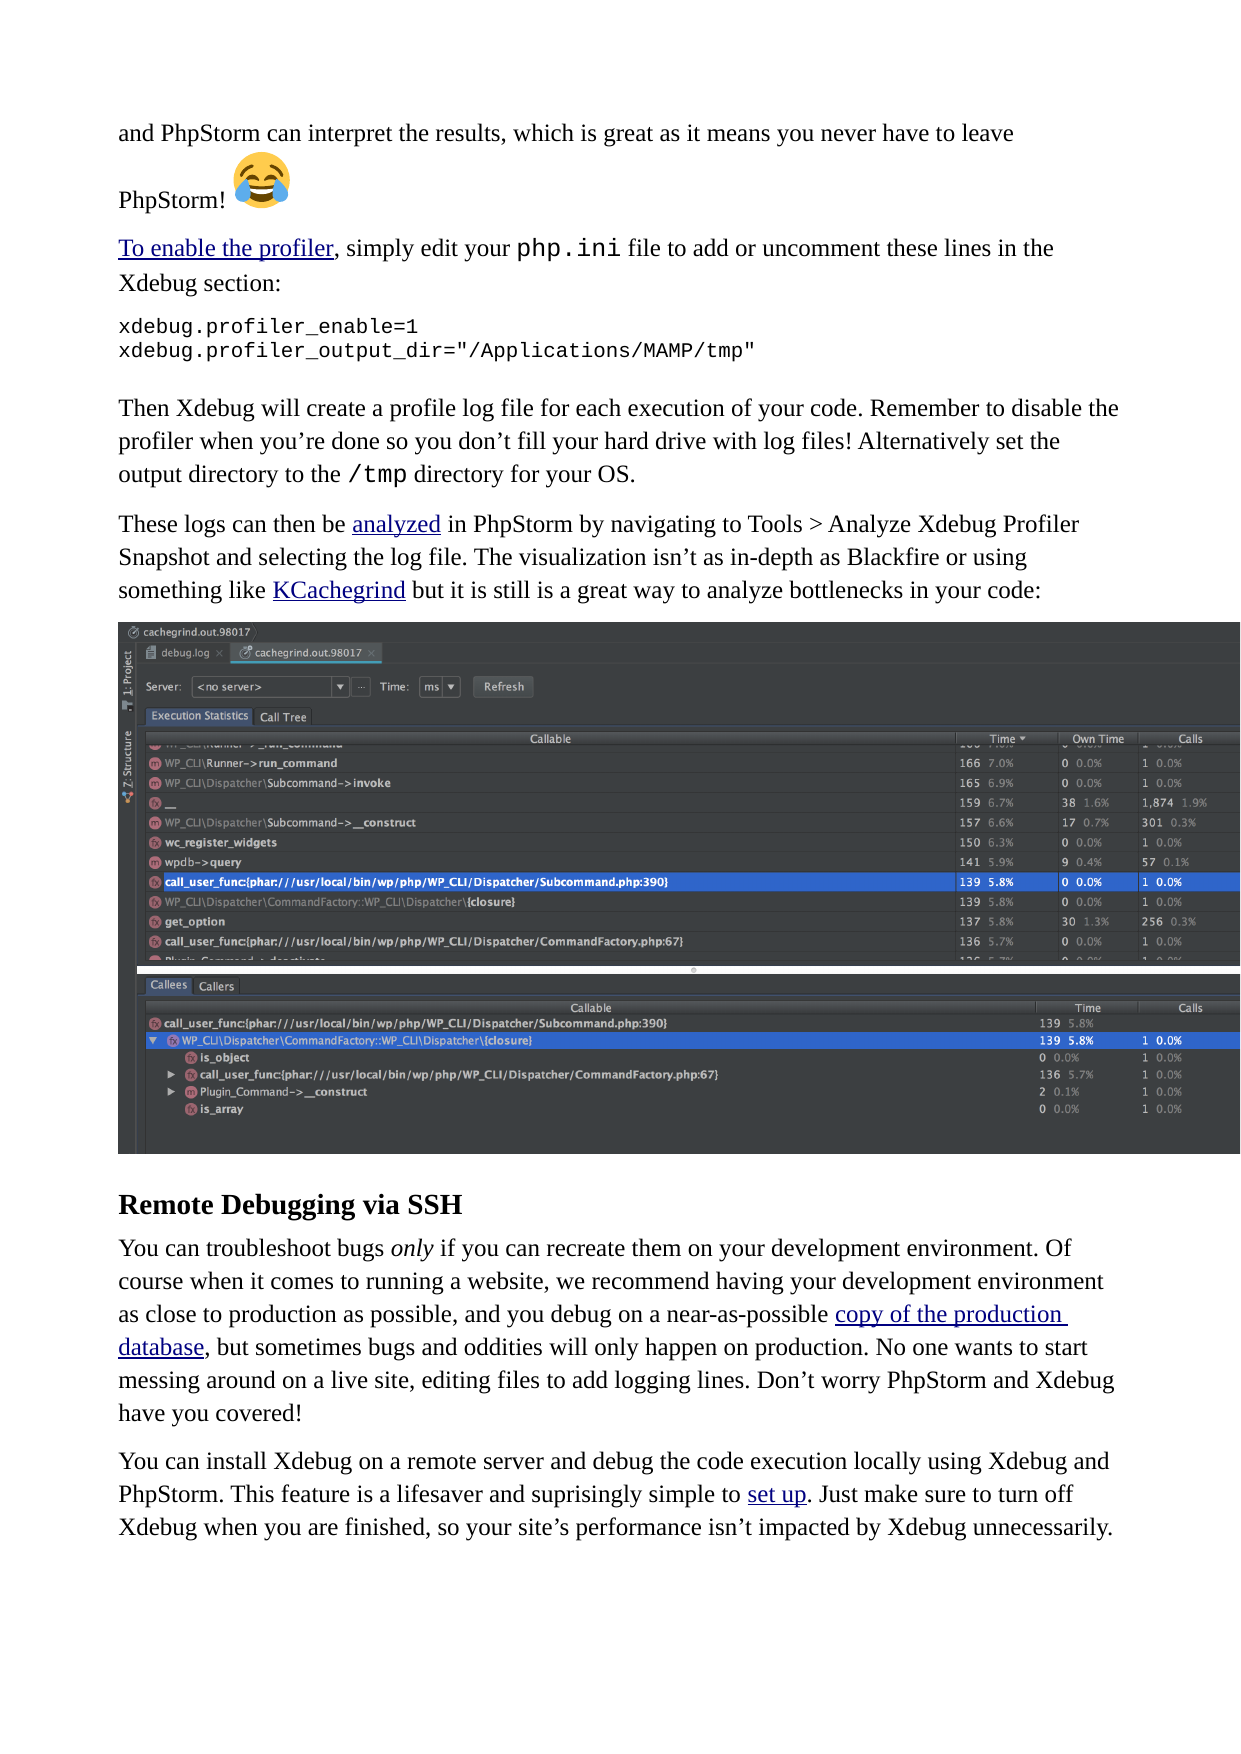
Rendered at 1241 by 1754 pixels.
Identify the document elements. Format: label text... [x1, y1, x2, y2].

text To enable the profiler, simply edit your php.ini file to add or uncomment these lines in the Xdebug section: [118, 233, 1122, 297]
text xdebug.profiler_output_dir="/Applications/MAMP/tmp" [118, 339, 1122, 363]
text You can install Xdebug on a remote server and debug the code execution locally using Xdebug and PhpStorm. This feature is a lifesaver and suprisingly simple to set up. Just make sure to turn off Xdebug when you are finished, so your site’s performance isn’t impacted by Xdebug unnecessarily. [118, 1446, 1122, 1541]
picture [118, 622, 1241, 1154]
text These logs can then be analyzed in PhpStorm by navigating to Tools > Analyze Xdebug Profiler Snapshot and selecting the log file. The visualization isn’t as in-depth as Blackfire or using something like KCachegrind but it is still is a great way to analyze bottlenecks in your code: [118, 509, 1122, 603]
text and PhpStorm can interpret the results, which is great as it means you never have to leave PhpStorm! [118, 118, 1122, 214]
text xdebug.profiler_enable=1 [118, 316, 1122, 339]
subtitle Remote Debugging via SSH [118, 1187, 1122, 1221]
text Then Xdebug will create a profile log file for each execution of your code. Remember to disable the profiler when you’re done so you don’t fill your hard drive with log files! Alternatively set the output directory to the /tmp directory for your OS. [118, 393, 1122, 489]
text You can troubleshoot bugs only if you can recreate them on your development environment. Of course when it comes to running a website, we recommend having your development environment as close to production as possible, and you debug on a near-as-possible copy of the production database, but sometimes bugs and oddities will only happen on production. No one wants to start messing around on a live site, editing files to add logging lines. Don’t worry PhpStorm and Xdebug have you covered! [118, 1233, 1122, 1427]
